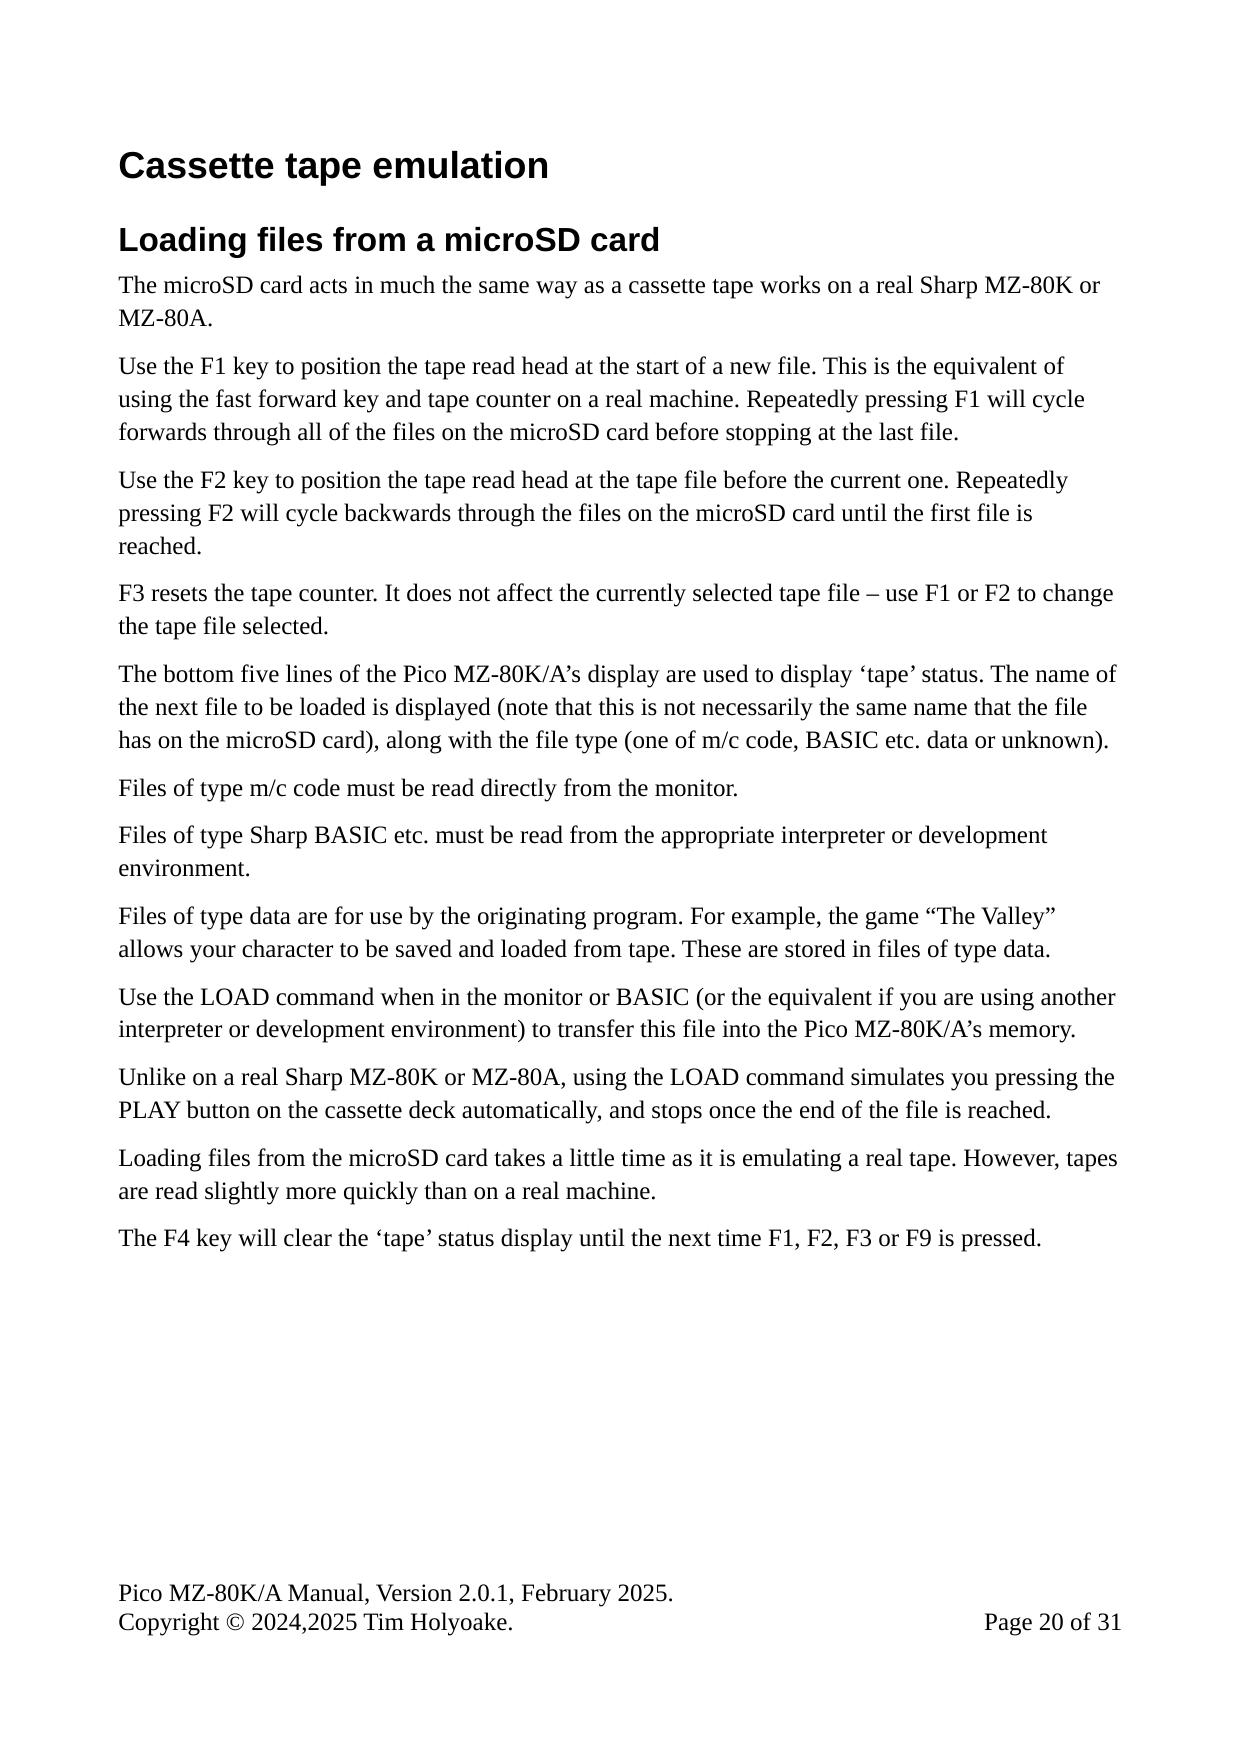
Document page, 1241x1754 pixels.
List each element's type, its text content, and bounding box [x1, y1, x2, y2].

text Loading files from the microSD card takes a little time as it is emulating a real tape. However, tapes are read slightly more quickly than on a real machine. [118, 1143, 1122, 1204]
text Use the F1 key to position the tape read head at the start of a new file. This is the equivalent of using the fast forward key and tape counter on a real machine. Repeatedly pressing F1 will cycle forwards through all of the files on the microSD card before stopping at the last file. [118, 351, 1122, 446]
text Files of type m/c code must be read directly from the monitor. [118, 773, 1122, 801]
text Use the F2 key to position the tape read head at the tape file before the current one. Repeatedly pressing F2 will cycle backwards through the files on the microSD card until the first file is reached. [118, 465, 1122, 559]
subtitle Loading files from a microSD card [118, 219, 1122, 258]
text The F4 key will clear the ‘tape’ status display until the next time F1, F2, F3 or F9 is pressed. [118, 1223, 1122, 1252]
subtitle Cassette tape emulation [118, 143, 1122, 186]
text Files of type Sharp BASIC etc. must be read from the appropriate interpreter or development environment. [118, 820, 1122, 882]
text Files of type data are for use by the originating program. For example, the game “The Valley” allows your character to be saved and loaded from tape. These are stored in files of type data. [118, 901, 1122, 963]
text Unlike on a real Sharp MZ-80K or MZ-80A, using the LOAD command simulates you pressing the PLAY button on the cassette deck automatically, and stops once the end of the file is reached. [118, 1062, 1122, 1124]
text The bottom five lines of the Pico MZ-80K/A’s display are used to display ‘tape’ status. The name of the next file to be loaded is displayed (note that this is not necessarily the same name that the file has on the microSD card), along with the file type (one of m/c code, BASIC etc. data or unknown). [118, 659, 1122, 754]
text F3 resets the tape counter. It does not affect the currently selected tape file – use F1 or F2 to change the tape file selected. [118, 578, 1122, 640]
text Use the LOAD command when in the monitor or BASIC (or the equivalent if you are using another interpreter or development environment) to transfer this file into the Pico MZ-80K/A’s memory. [118, 982, 1122, 1043]
text The microSD card acts in much the same way as a cassette tape works on a real Sharp MZ-80K or MZ-80A. [118, 271, 1122, 332]
